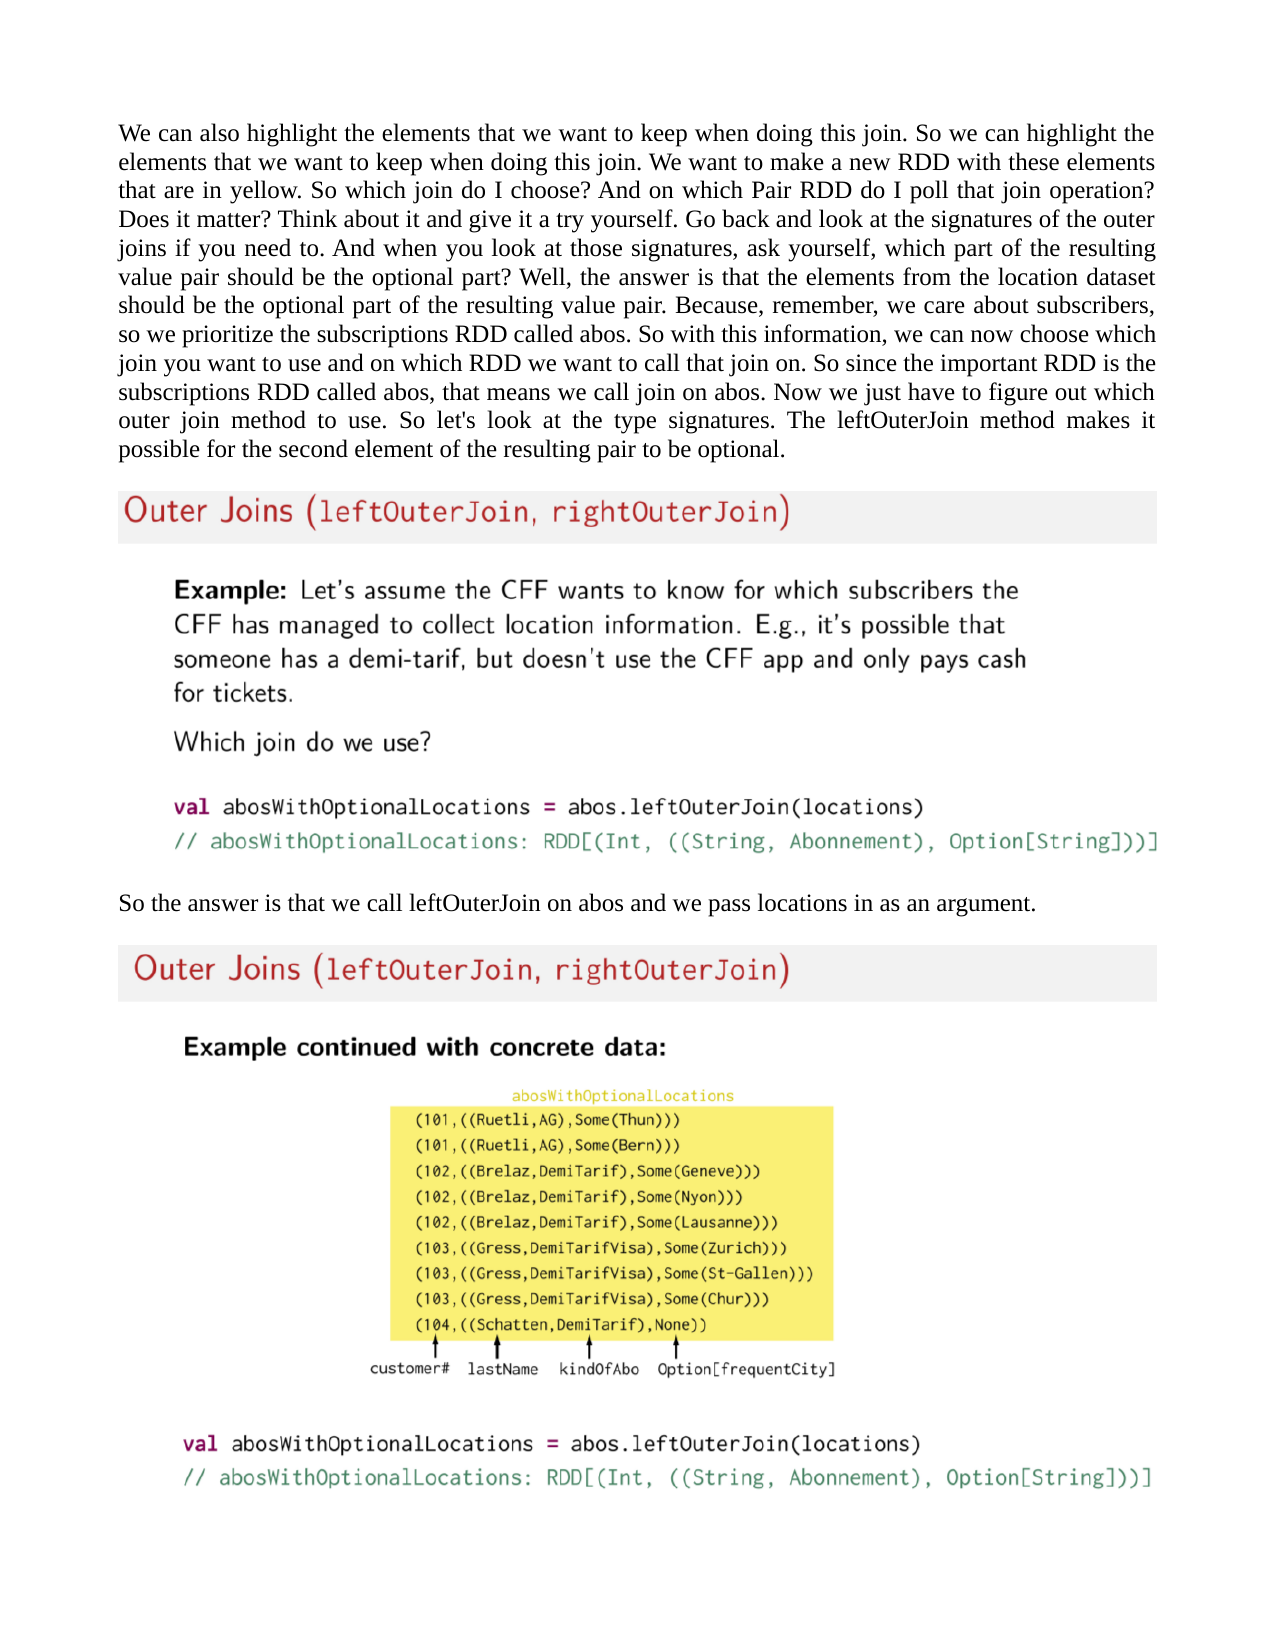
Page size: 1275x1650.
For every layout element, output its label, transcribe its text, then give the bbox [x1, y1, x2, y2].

picture [118, 491, 1157, 859]
text We can also highlight the elements that we want to keep when doing this join. So we can highlight the elements that we want to keep when doing this join. We want to make a new RDD with these elements that are in yellow. So which join do I choose? And on which Pair RDD do I poll that join operation? Does it matter? Think about it and give it a try yourself. Go back and look at the signatures of the outer joins if you need to. And when you look at those signatures, ask yourself, which part of the resulting value pair should be the optional part? Well, the answer is that the elements from the location dataset should be the optional part of the resulting value pair. Because, remember, we care about subscribers, so we prioritize the subscriptions RDD called abos. So with this information, we can now choose which join you want to use and on which RDD we want to call that join on. So since the important RDD is the subscriptions RDD called abos, that means we call join on abos. Now we just have to figure out which outer join method to use. So let's look at the type signatures. The leftOuterJoin method makes it possible for the second element of the resulting pair to be optional. [118, 118, 1157, 463]
picture [118, 945, 1157, 1496]
text So the answer is that we call leftOuterJoin on abos and we pass locations in as an argument. [118, 888, 1157, 916]
